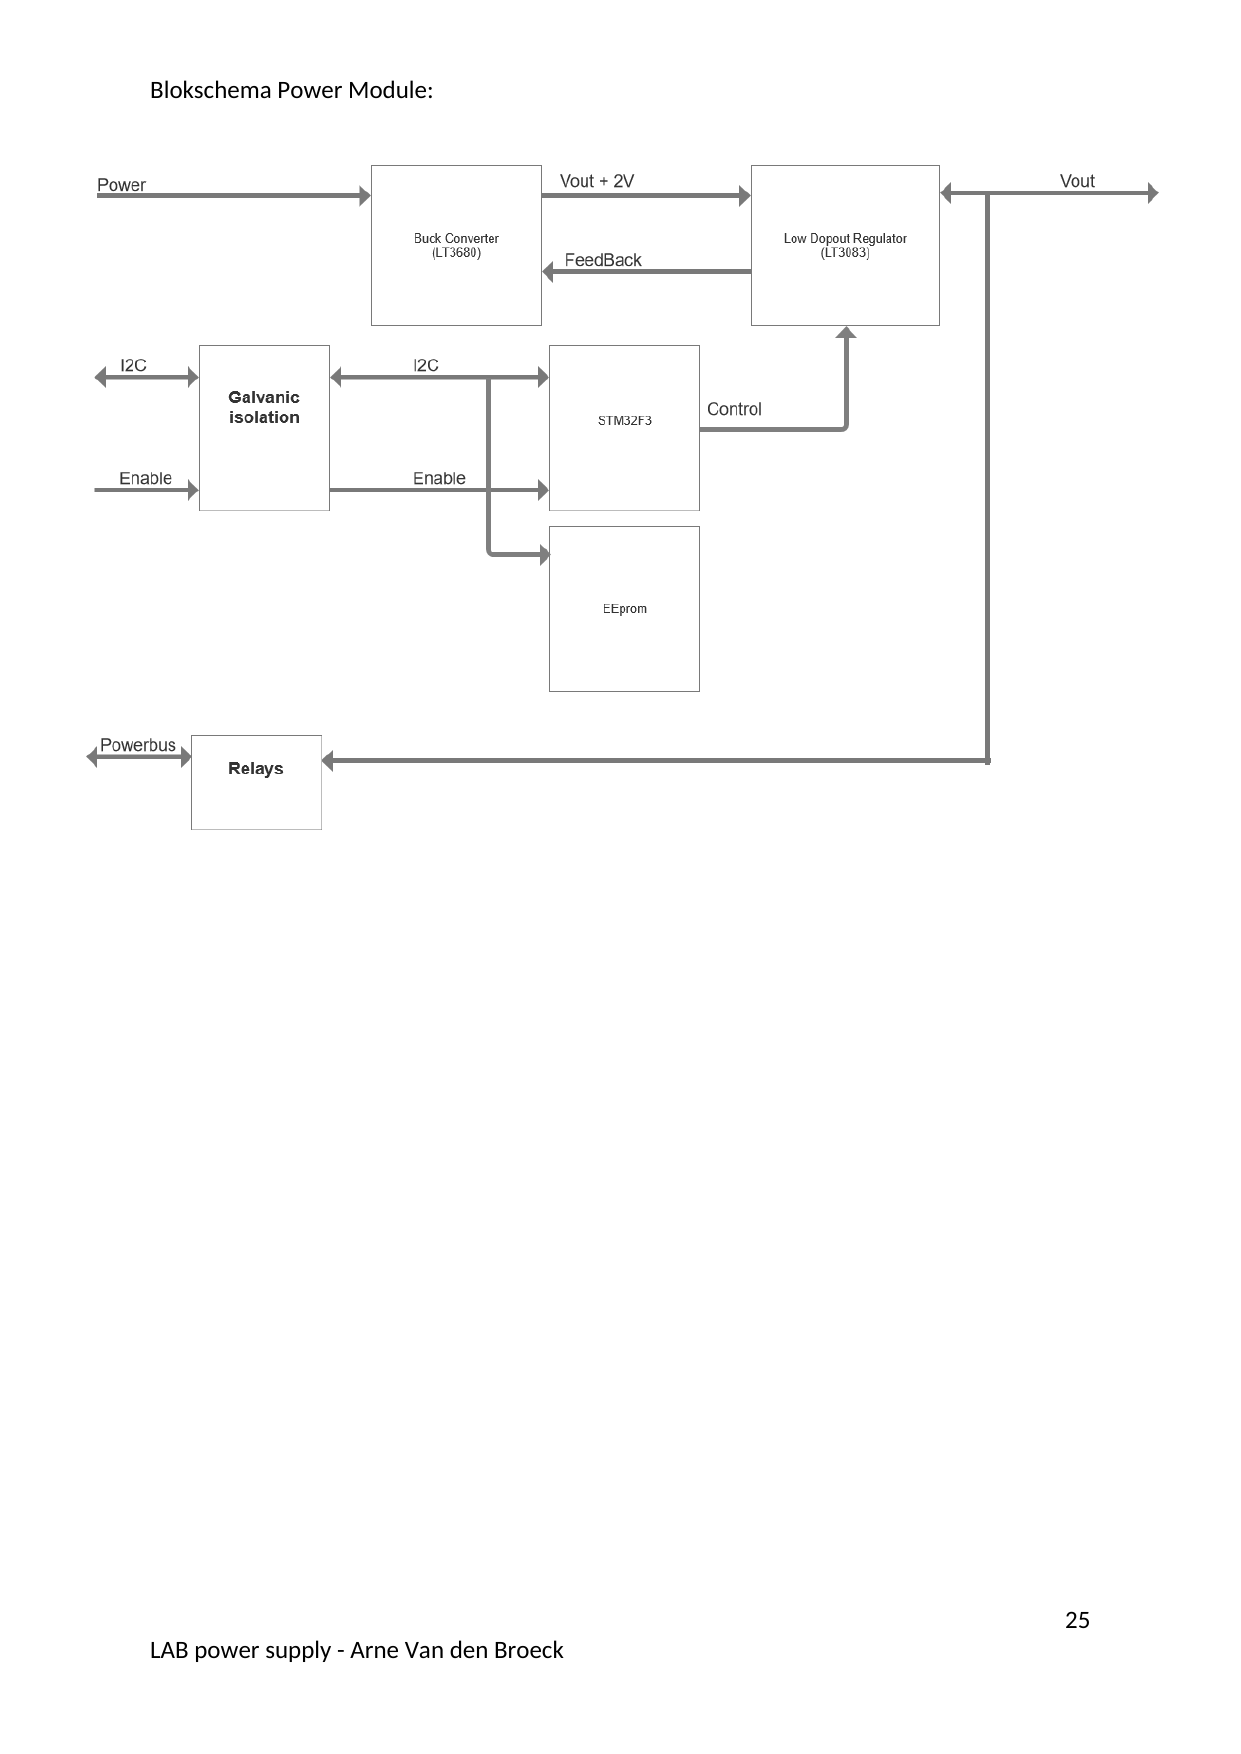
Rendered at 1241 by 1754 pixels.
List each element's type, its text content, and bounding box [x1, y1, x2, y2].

text Blokschema Power Module: [150, 74, 1090, 104]
